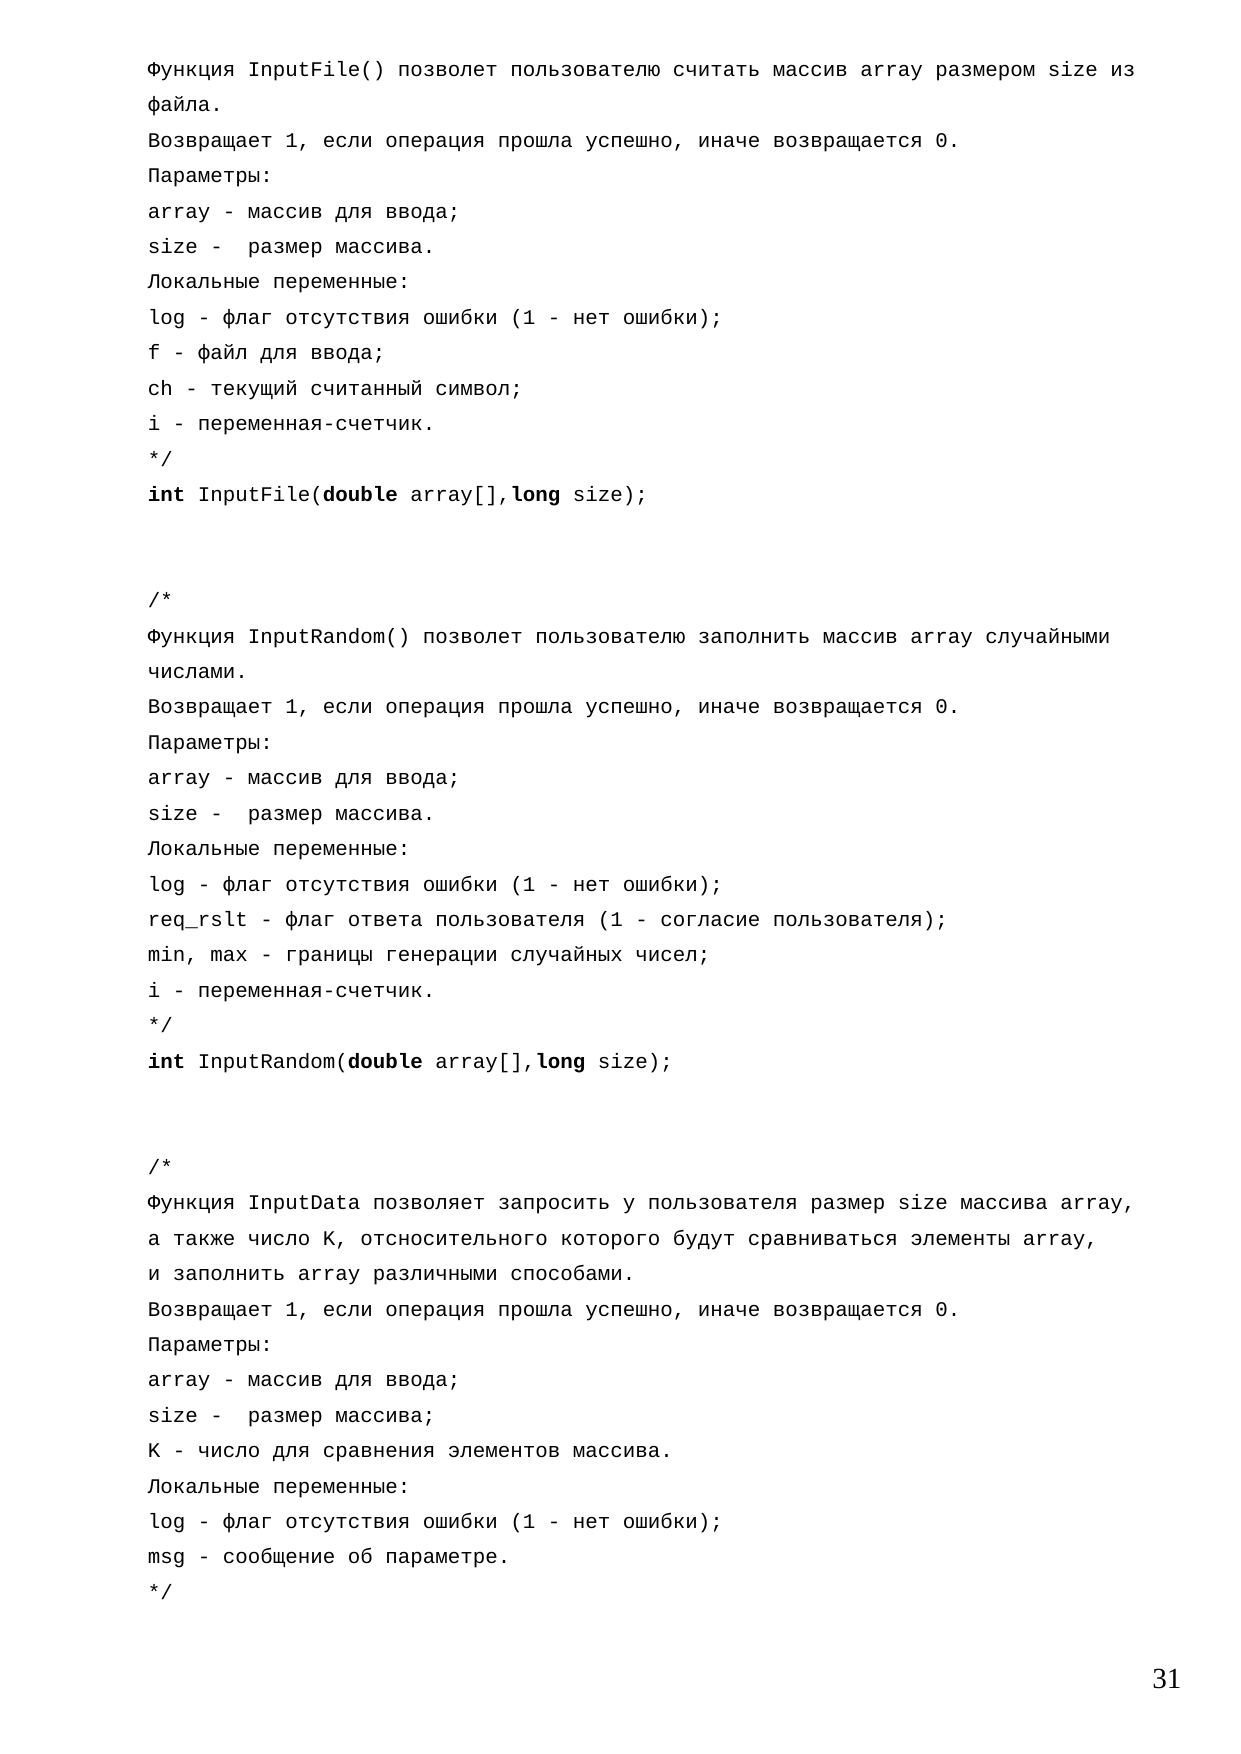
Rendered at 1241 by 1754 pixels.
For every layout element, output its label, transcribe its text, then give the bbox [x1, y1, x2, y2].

text Параметры: [148, 165, 1181, 189]
text i - переменная-счетчик. [148, 980, 1181, 1003]
text log - флаг отсутствия ошибки (1 - нет ошибки); [148, 1511, 1181, 1535]
text Возвращает 1, если операция прошла успешно, иначе возвращается 0. [148, 130, 1181, 153]
text min, max - границы генерации случайных чисел; [148, 944, 1181, 968]
text /* [148, 590, 1181, 614]
text msg - сообщение об параметре. [148, 1547, 1181, 1570]
text K - число для сравнения элементов массива. [148, 1440, 1181, 1464]
text */ [148, 449, 1181, 472]
text size - размер массива. [148, 236, 1181, 260]
text Локальные переменные: [148, 838, 1181, 862]
text array - массив для ввода; [148, 767, 1181, 791]
text Возвращает 1, если операция прошла успешно, иначе возвращается 0. [148, 1299, 1181, 1322]
text int InputFile(double array[],long size); [148, 484, 1181, 508]
text log - флаг отсутствия ошибки (1 - нет ошибки); [148, 874, 1181, 897]
text */ [148, 1015, 1181, 1039]
text f - файл для ввода; [148, 342, 1181, 366]
text size - размер массива; [148, 1405, 1181, 1428]
text ch - текущий считанный символ; [148, 378, 1181, 401]
text int InputRandom(double array[],long size); [148, 1051, 1181, 1074]
text log - флаг отсутствия ошибки (1 - нет ошибки); [148, 307, 1181, 331]
text array - массив для ввода; [148, 201, 1181, 224]
text array - массив для ввода; [148, 1369, 1181, 1393]
text i - переменная-счетчик. [148, 413, 1181, 437]
text Функция InputData позволяет запросить у пользователя размер size массива array, [148, 1192, 1181, 1216]
text Функция InputRandom() позволет пользователю заполнить массив array случайными числами. [148, 626, 1181, 685]
text Параметры: [148, 1334, 1181, 1358]
text Локальные переменные: [148, 1476, 1181, 1499]
text size - размер массива. [148, 803, 1181, 826]
text /* [148, 1157, 1181, 1181]
text и заполнить array различными способами. [148, 1263, 1181, 1287]
text req_rslt - флаг ответа пользователя (1 - согласие пользователя); [148, 909, 1181, 933]
text Возвращает 1, если операция прошла успешно, иначе возвращается 0. [148, 697, 1181, 720]
text Локальные переменные: [148, 272, 1181, 295]
text Параметры: [148, 732, 1181, 756]
text Функция InputFile() позволет пользователю считать массив array размером size из файла. [148, 59, 1181, 118]
text */ [148, 1582, 1181, 1606]
text а также число K, отсносительного которого будут сравниваться элементы array, [148, 1228, 1181, 1251]
